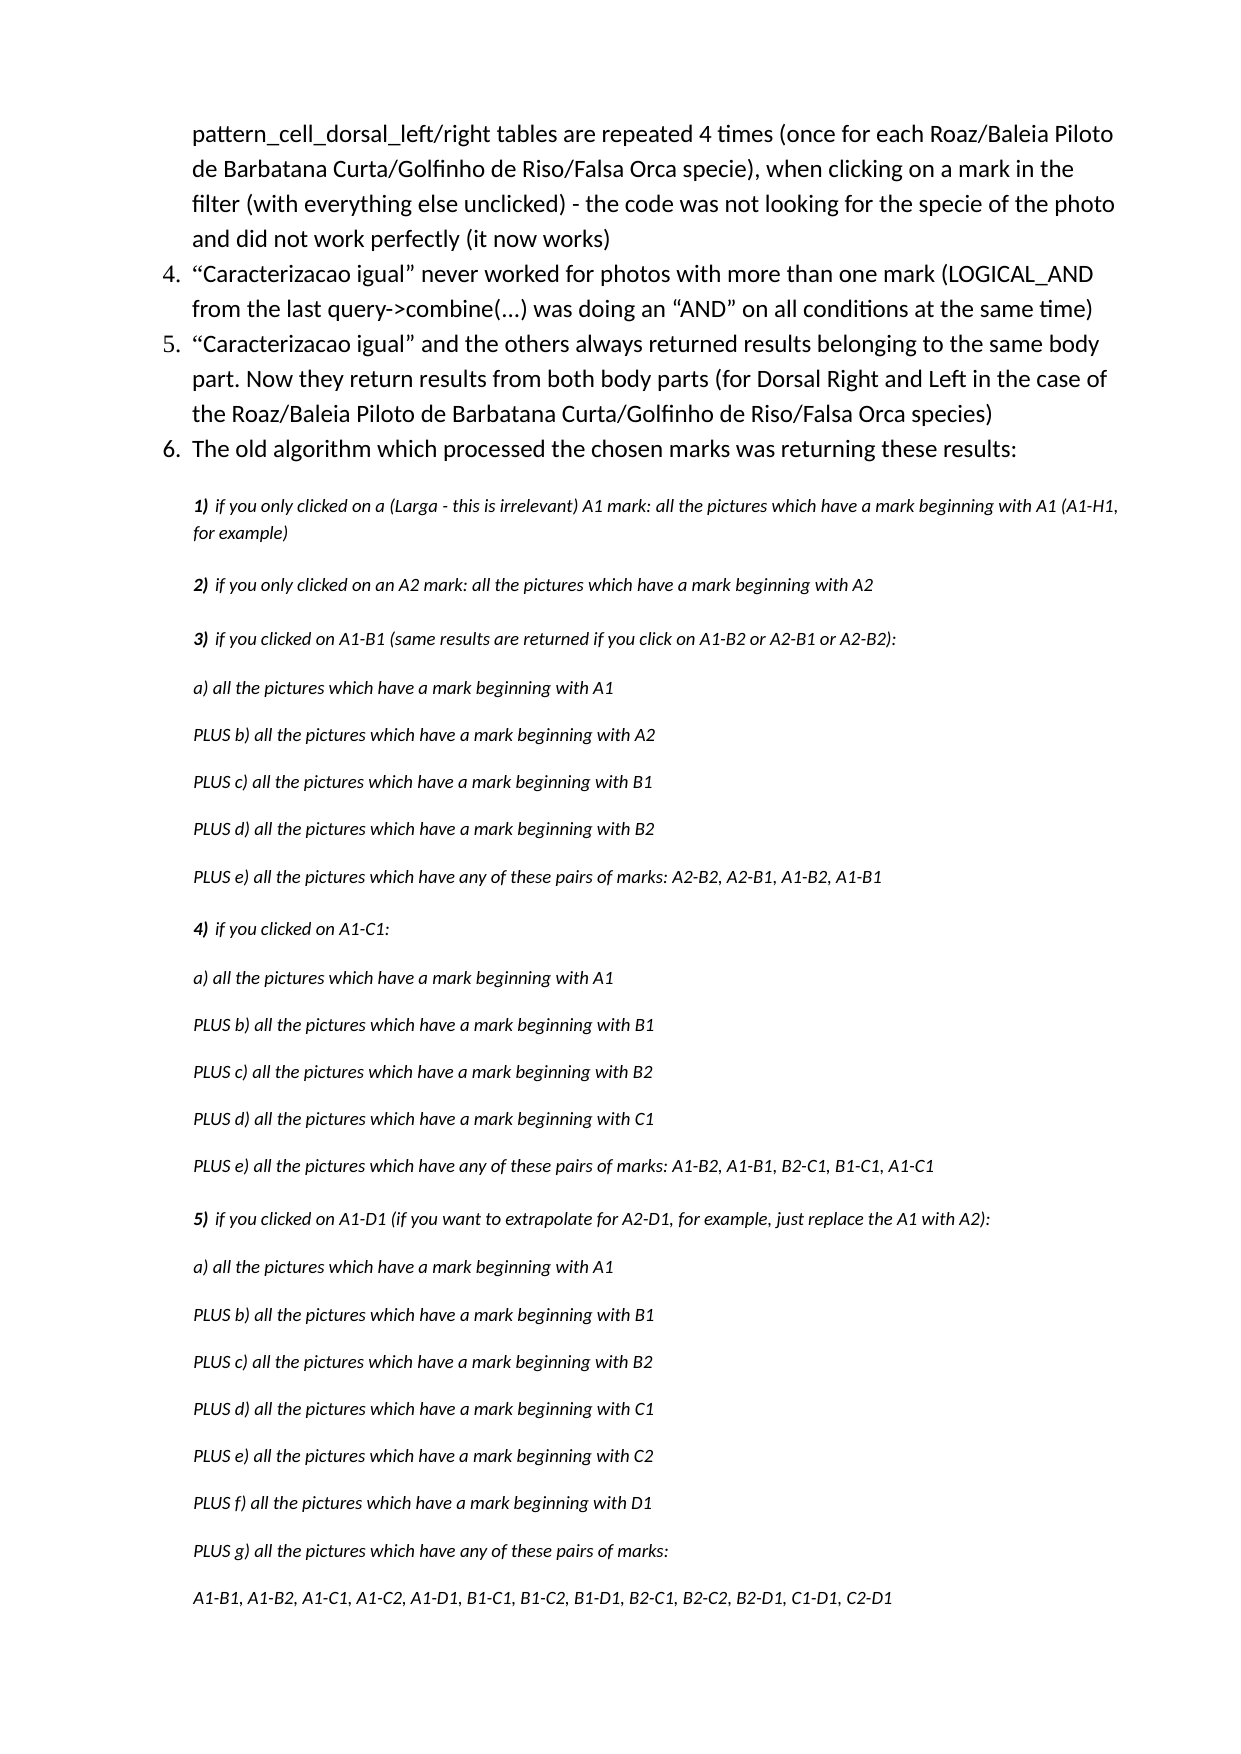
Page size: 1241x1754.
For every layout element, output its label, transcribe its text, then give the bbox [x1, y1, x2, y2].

text a) all the pictures which have a mark beginning with A1 [193, 966, 1122, 989]
text PLUS d) all the pictures which have a mark beginning with C1 [193, 1107, 1122, 1130]
text PLUS b) all the pictures which have a mark beginning with B1 [193, 1013, 1122, 1036]
text PLUS c) all the pictures which have a mark beginning with B1 [193, 770, 1122, 793]
text PLUS g) all the pictures which have any of these pairs of marks: [193, 1539, 1122, 1562]
text PLUS c) all the pictures which have a mark beginning with B2 [193, 1350, 1122, 1373]
text A1-B1, A1-B2, A1-C1, A1-C2, A1-D1, B1-C1, B1-C2, B1-D1, B2-C1, B2-C2, B2-D1, C1-D1, C2-D1 [193, 1586, 1122, 1609]
text PLUS f) all the pictures which have a mark beginning with D1 [193, 1492, 1122, 1514]
text PLUS e) all the pictures which have any of these pairs of marks: A1-B2, A1-B1, B2-C1, B1-C1, A1-C1 [193, 1154, 1122, 1177]
text PLUS e) all the pictures which have a mark beginning with C2 [193, 1444, 1122, 1467]
text 1) if you only clicked on a (Larga - this is irrelevant) A1 mark: all the pictures which have a mark beginning with A1 (A1-H1, for example) [193, 489, 1122, 544]
text PLUS b) all the pictures which have a mark beginning with B1 [193, 1303, 1122, 1326]
text PLUS c) all the pictures which have a mark beginning with B2 [193, 1060, 1122, 1083]
text 2) if you only clicked on an A2 mark: all the pictures which have a mark beginning with A2 [193, 568, 1122, 597]
text 5) if you clicked on A1-D1 (if you want to extrapolate for A2-D1, for example, just replace the A1 with A2): [193, 1202, 1122, 1231]
text 4) if you clicked on A1-C1: [193, 912, 1122, 941]
text a) all the pictures which have a mark beginning with A1 [193, 1256, 1122, 1278]
text PLUS d) all the pictures which have a mark beginning with C1 [193, 1397, 1122, 1420]
list “Caracterizacao igual” never worked for photos with more than one mark (LOGICAL_AND from the last query->combine(...) was doing an “AND” on all conditions at the same time) [162, 258, 1122, 324]
text PLUS d) all the pictures which have a mark beginning with B2 [193, 818, 1122, 841]
text PLUS e) all the pictures which have any of these pairs of marks: A2-B2, A2-B1, A1-B2, A1-B1 [193, 865, 1122, 888]
text 3) if you clicked on A1-B1 (same results are returned if you click on A1-B2 or A2-B1 or A2-B2): [193, 622, 1122, 651]
text a) all the pictures which have a mark beginning with A1 [193, 676, 1122, 699]
text PLUS b) all the pictures which have a mark beginning with A2 [193, 723, 1122, 746]
list pattern_cell_dorsal_left/right tables are repeated 4 times (once for each Roaz/Baleia Piloto de Barbatana Curta/Golfinho de Riso/Falsa Orca specie), when clicking on a mark in the filter (with everything else unclicked) - the code was not looking for the specie of the photo and did not work perfectly (it now works) [162, 118, 1122, 254]
list The old algorithm which processed the chosen marks was returning these results: [162, 433, 1122, 464]
list “Caracterizacao igual” and the others always returned results belonging to the same body part. Now they return results from both body parts (for Dorsal Right and Left in the case of the Roaz/Baleia Piloto de Barbatana Curta/Golfinho de Riso/Falsa Orca species) [162, 328, 1122, 429]
